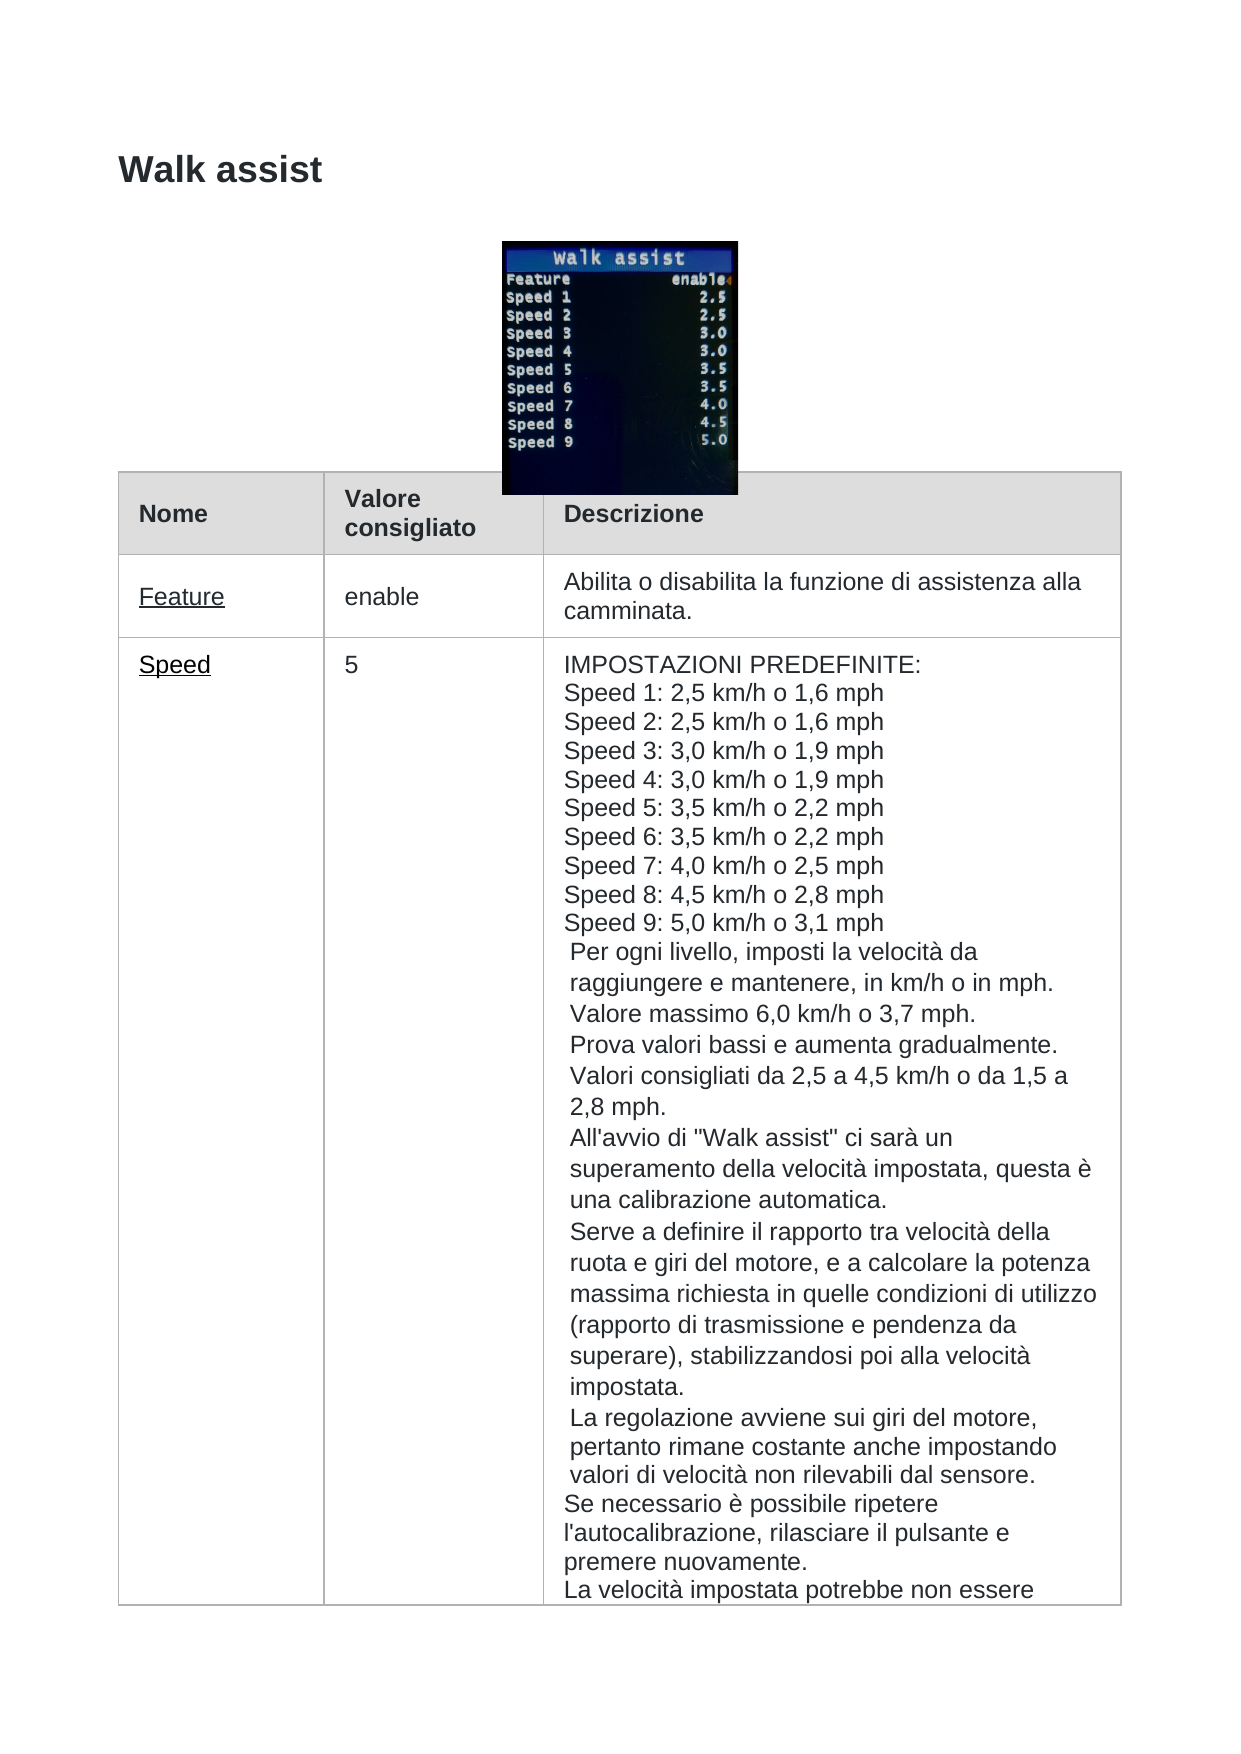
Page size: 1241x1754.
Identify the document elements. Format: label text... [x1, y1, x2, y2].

table_cell 5 [325, 638, 543, 1604]
table_header Valore consigliato [325, 473, 543, 554]
table_cell Feature [119, 555, 323, 636]
table_cell Speed [119, 638, 323, 1604]
picture [502, 241, 739, 495]
table_header Descrizione [544, 473, 1120, 554]
text Walk assist [118, 148, 1122, 191]
table_header Nome [119, 473, 323, 554]
table_cell Abilita o disabilita la funzione di assistenza alla camminata. [544, 555, 1120, 636]
table_cell enable [325, 555, 543, 636]
table_cell IMPOSTAZIONI PREDEFINITE: Speed 1: 2,5 km/h o 1,6 mph Speed 2: 2,5 km/h o 1,6 mph Speed 3: 3,0 km/h o 1,9 mph Speed 4: 3,0 km/h o 1,9 mph Speed 5: 3,5 km/h o 2,2 mph Speed 6: 3,5 km/h o 2,2 mph Speed 7: 4,0 km/h o 2,5 mph Speed 8: 4,5 km/h o 2,8 mph Speed 9: 5,0 km/h o 3,1 mph Per ogni livello, imposti la velocità da raggiungere e mantenere, in km/h o in mph. Valore massimo 6,0 km/h o 3,7 mph. Prova valori bassi e aumenta gradualmente. Valori consigliati da 2,5 a 4,5 km/h o da 1,5 a 2,8 mph. All'avvio di "Walk assist" ci sarà un superamento della velocità impostata, questa è una calibrazione automatica. Serve a definire il rapporto tra velocità della ruota e giri del motore, e a calcolare la potenza massima richiesta in quelle condizioni di utilizzo (rapporto di trasmissione e pendenza da superare), stabilizzandosi poi alla velocità impostata. La regolazione avviene sui giri del motore, pertanto rimane costante anche impostando valori di velocità non rilevabili dal sensore. Se necessario è possibile ripetere l'autocalibrazione, rilasciare il pulsante e premere nuovamente. La velocità impostata potrebbe non essere [544, 638, 1120, 1604]
